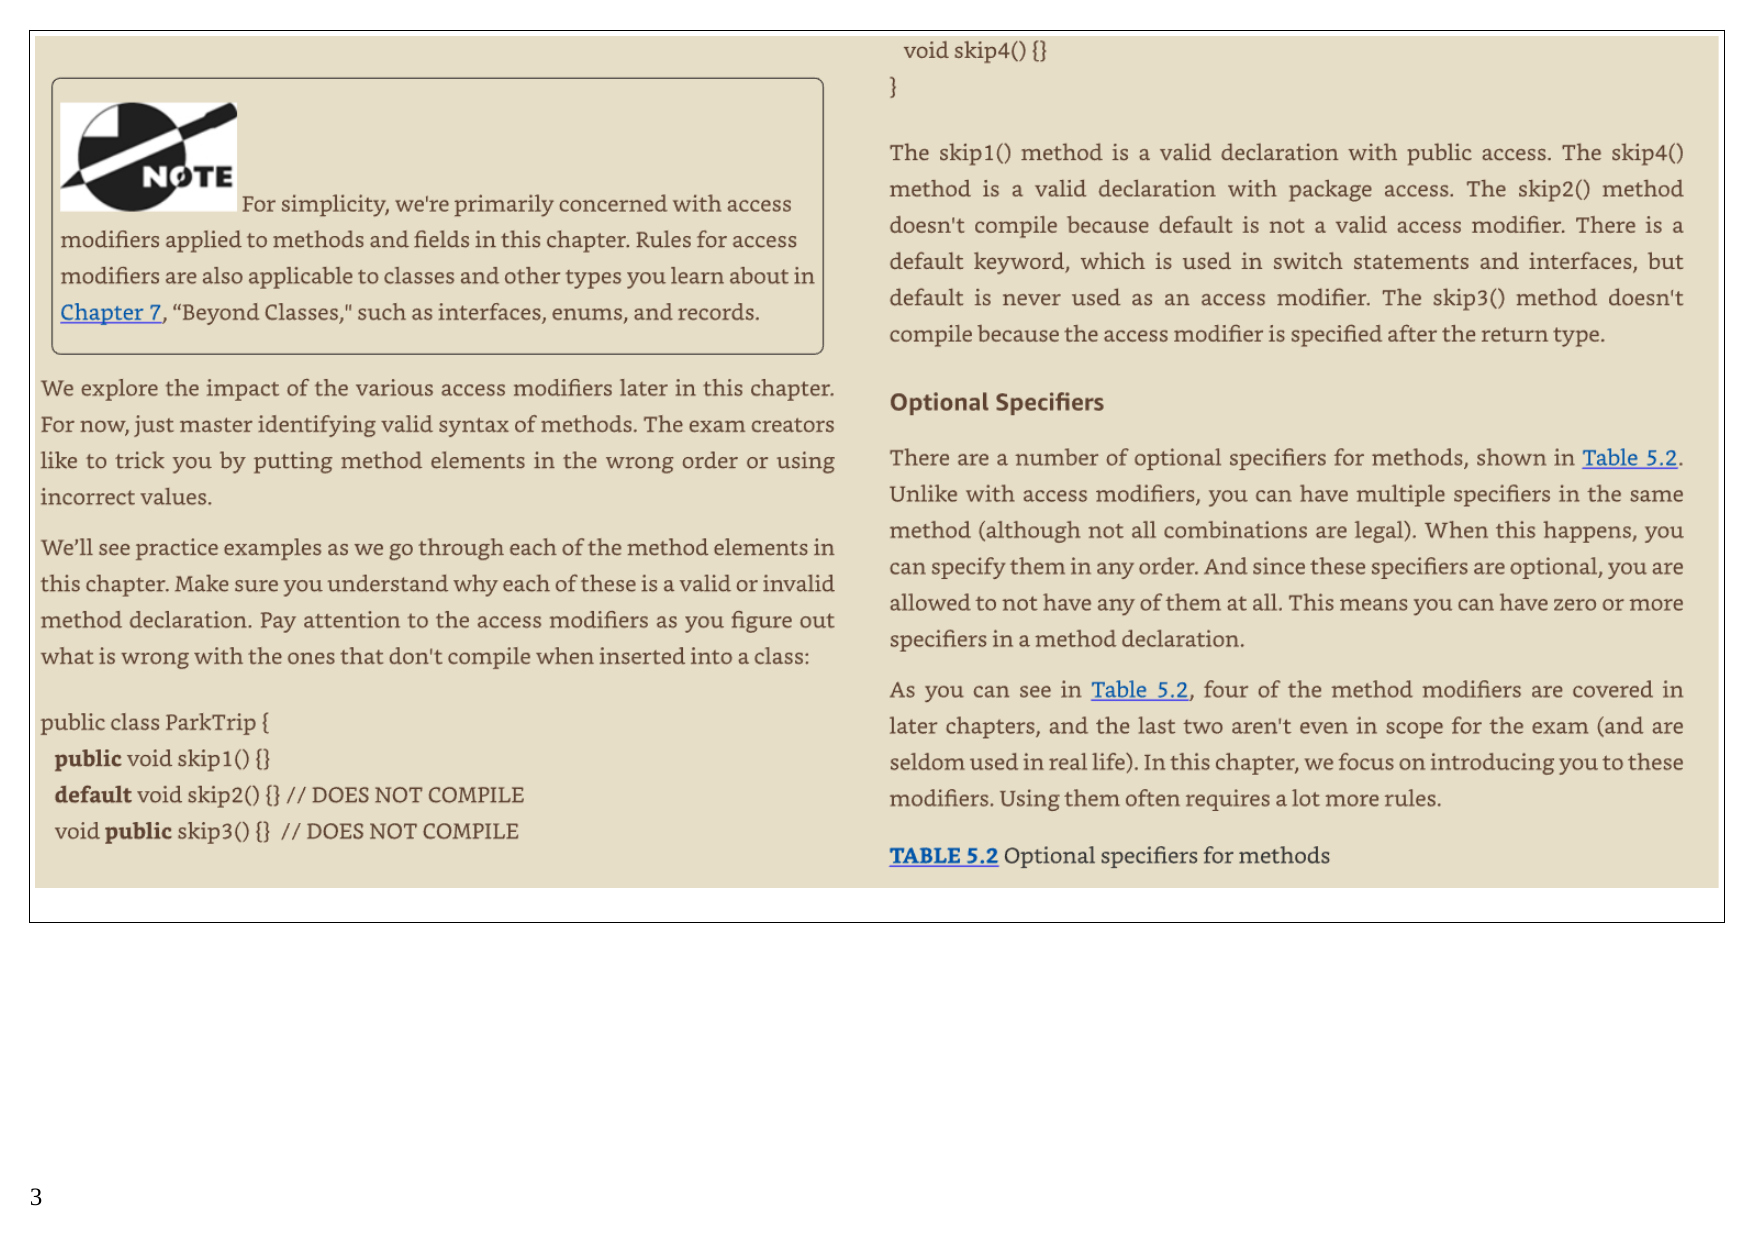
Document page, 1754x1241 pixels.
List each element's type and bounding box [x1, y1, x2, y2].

picture [35, 36, 1719, 888]
table_cell [30, 31, 1724, 922]
